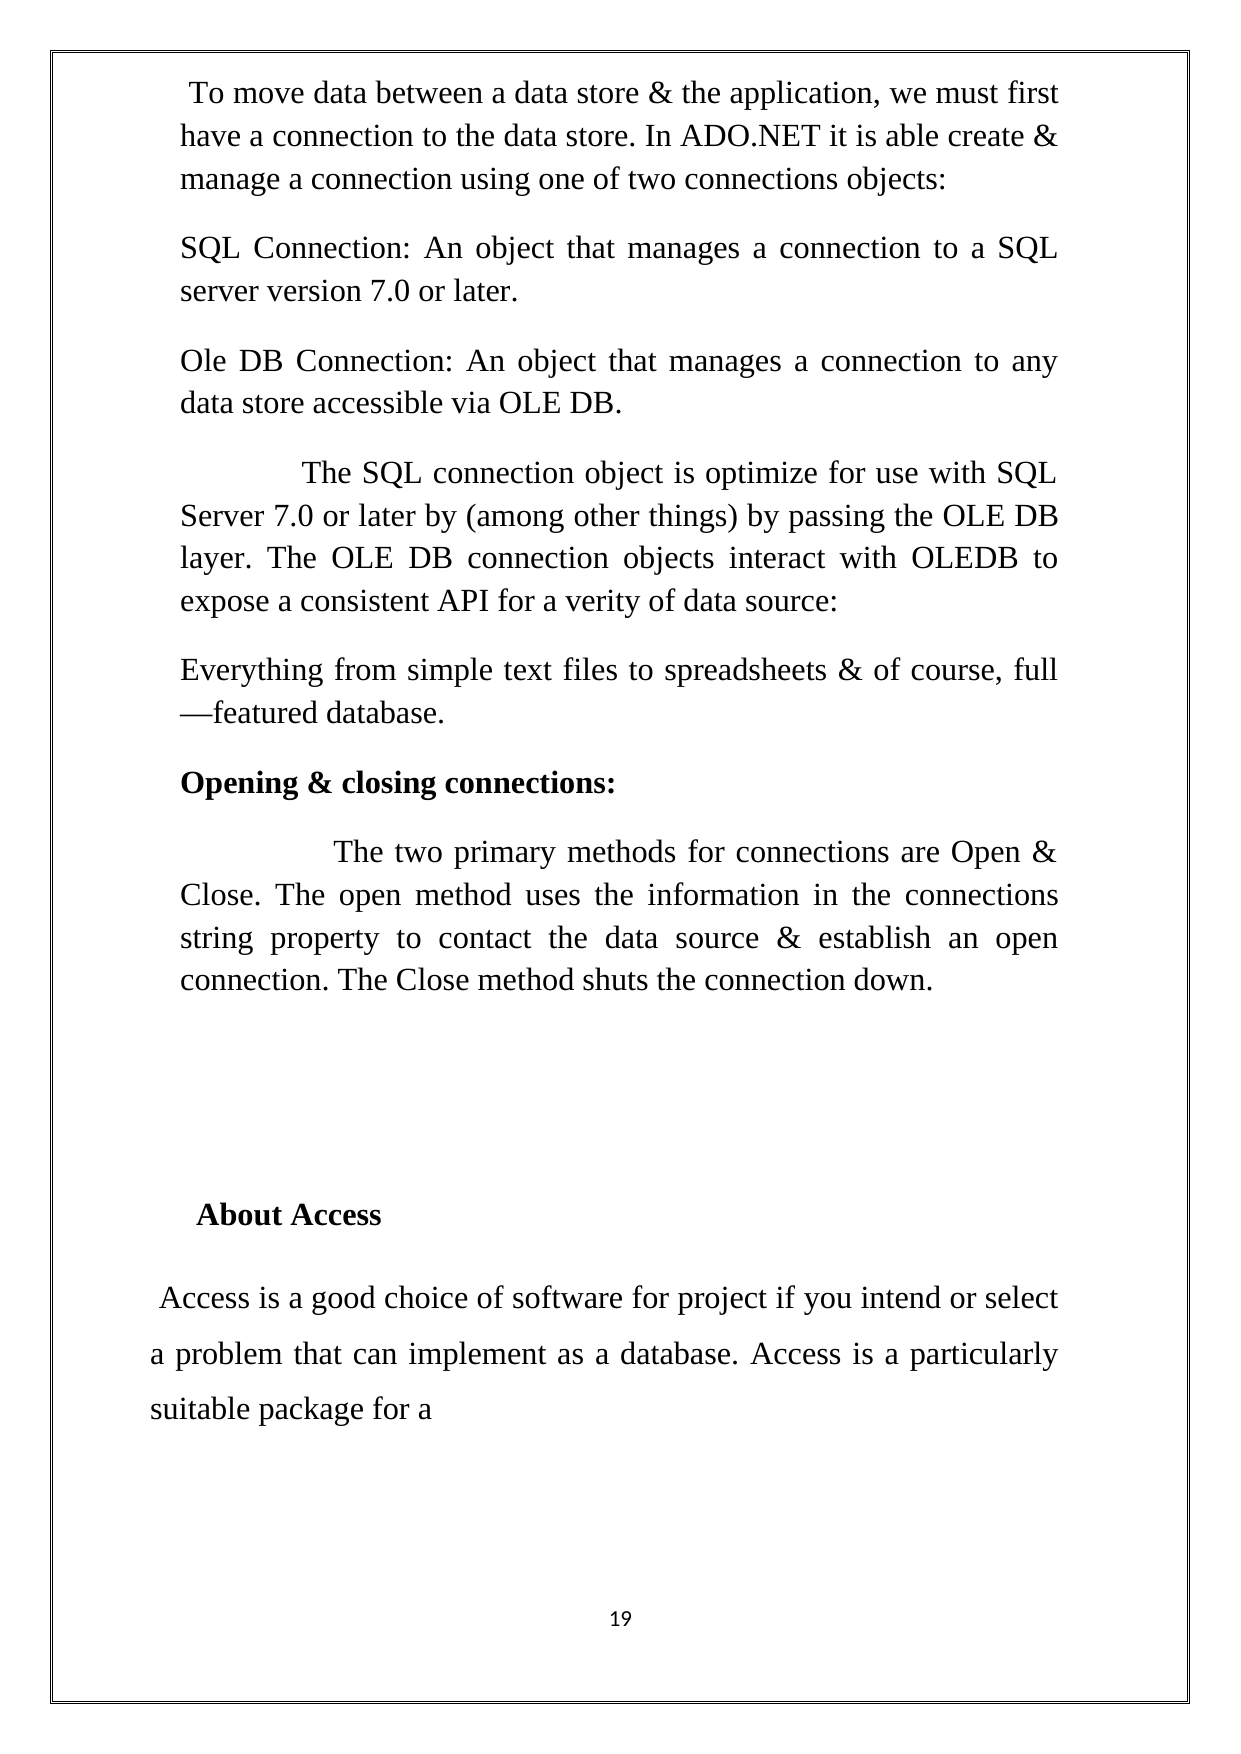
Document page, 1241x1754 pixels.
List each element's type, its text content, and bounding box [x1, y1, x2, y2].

text Access is a good choice of software for project if you intend or select a problem that can implement as a database. Access is a particularly suitable package for a [150, 1278, 1060, 1427]
text To move data between a data store & the application, we must first have a connection to the data store. In ADO.NET it is able create & manage a connection using one of two connections objects: [180, 74, 1060, 196]
text Ole DB Connection: An object that manages a connection to any data store accessible via OLE DB. [180, 341, 1060, 421]
text About Access [180, 1196, 1060, 1233]
text The SQL connection object is optimize for use with SQL Server 7.0 or later by (among other things) by passing the OLE DB layer. The OLE DB connection objects interact with OLEDB to expose a consistent API for a verity of data source: [180, 453, 1060, 618]
text Everything from simple text files to spreadsheets & of course, full—featured database. [180, 651, 1060, 730]
text The two primary methods for connections are Open & Close. The open method uses the information in the connections string property to contact the data source & establish an open connection. The Close method shuts the connection down. [180, 833, 1060, 998]
text SQL Connection: An object that manages a connection to a SQL server version 7.0 or later. [180, 229, 1060, 308]
text Opening & closing connections: [180, 763, 1060, 800]
